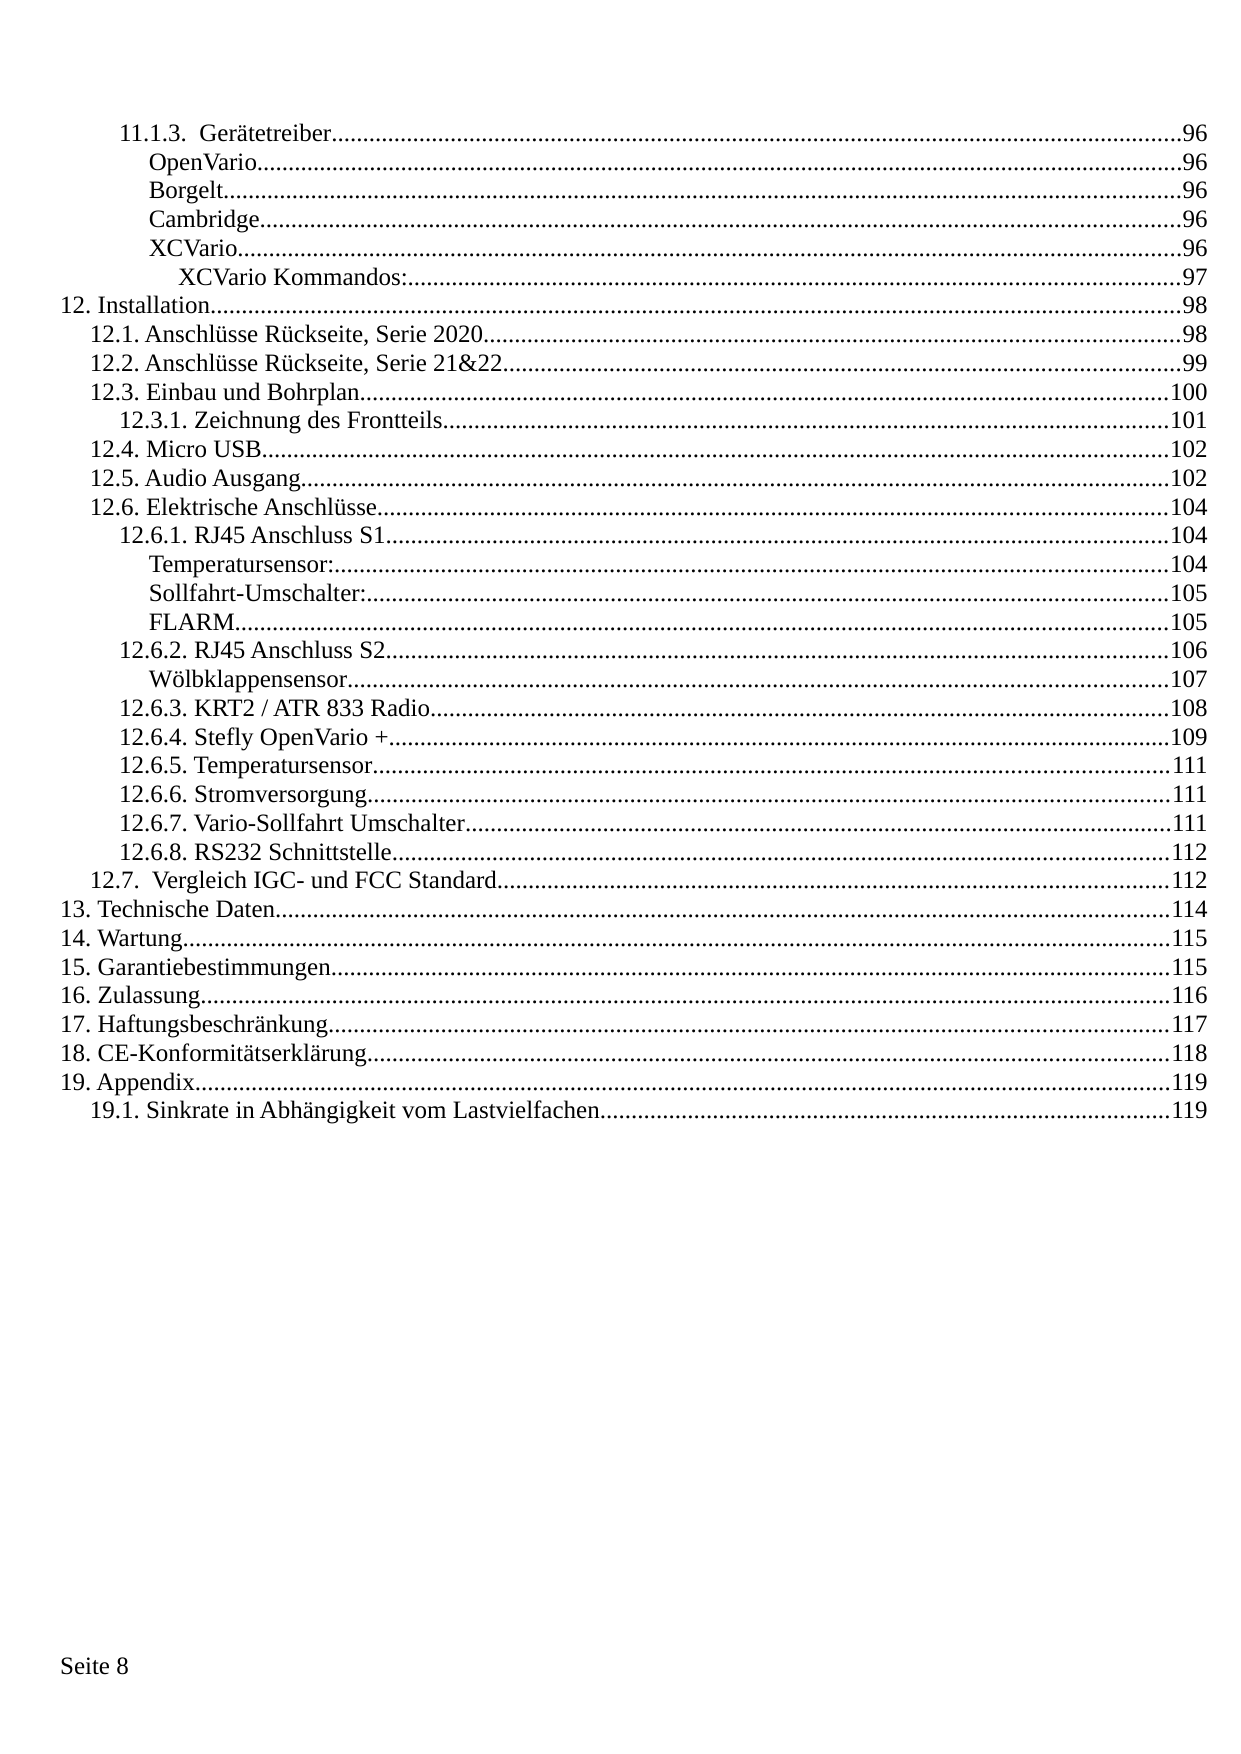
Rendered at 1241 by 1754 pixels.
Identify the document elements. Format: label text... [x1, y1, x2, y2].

text 12.6.4. Stefly OpenVario + 109 [119, 722, 1207, 751]
text XCVario 96 [148, 233, 1207, 262]
text Cambridge 96 [148, 204, 1207, 233]
text 18. CE-Konformitätserklärung 118 [60, 1038, 1207, 1067]
text Temperatursensor: 104 [148, 549, 1207, 578]
text 14. Wartung 115 [60, 923, 1207, 952]
text 17. Haftungsbeschränkung 117 [60, 1009, 1207, 1038]
text 12.6.3. KRT2 / ATR 833 Radio 108 [119, 693, 1207, 722]
text 12.5. Audio Ausgang 102 [89, 463, 1207, 492]
text 13. Technische Daten 114 [60, 894, 1207, 923]
text 15. Garantiebestimmungen 115 [60, 952, 1207, 981]
text 12.7. Vergleich IGC- und FCC Standard 112 [89, 866, 1207, 894]
text 19. Appendix 119 [60, 1067, 1207, 1096]
text 12. Installation 98 [60, 291, 1207, 319]
text Borgelt 96 [148, 176, 1207, 204]
text 12.6.1. RJ45 Anschluss S1 104 [119, 521, 1207, 549]
text 12.3.1. Zeichnung des Frontteils 101 [119, 406, 1207, 434]
text 11.1.3. Gerätetreiber 96 [119, 118, 1207, 147]
text 12.6.5. Temperatursensor 111 [119, 751, 1207, 779]
text 19.1. Sinkrate in Abhängigkeit vom Lastvielfachen 119 [89, 1096, 1207, 1124]
text 12.6.8. RS232 Schnittstelle 112 [119, 837, 1207, 866]
text 12.6.2. RJ45 Anschluss S2 106 [119, 636, 1207, 664]
text 12.6.6. Stromversorgung 111 [119, 779, 1207, 808]
text 12.4. Micro USB 102 [89, 434, 1207, 463]
text 12.2. Anschlüsse Rückseite, Serie 21&22 99 [89, 348, 1207, 377]
text 12.1. Anschlüsse Rückseite, Serie 2020 98 [89, 319, 1207, 348]
text 16. Zulassung 116 [60, 981, 1207, 1009]
text 12.3. Einbau und Bohrplan 100 [89, 377, 1207, 406]
text 12.6.7. Vario-Sollfahrt Umschalter 111 [119, 808, 1207, 837]
text Wölbklappensensor 107 [148, 664, 1207, 693]
text FLARM 105 [148, 607, 1207, 636]
text XCVario Kommandos: 97 [178, 262, 1207, 291]
text 12.6. Elektrische Anschlüsse 104 [89, 492, 1207, 521]
text Sollfahrt-Umschalter: 105 [148, 578, 1207, 607]
text OpenVario 96 [148, 147, 1207, 176]
